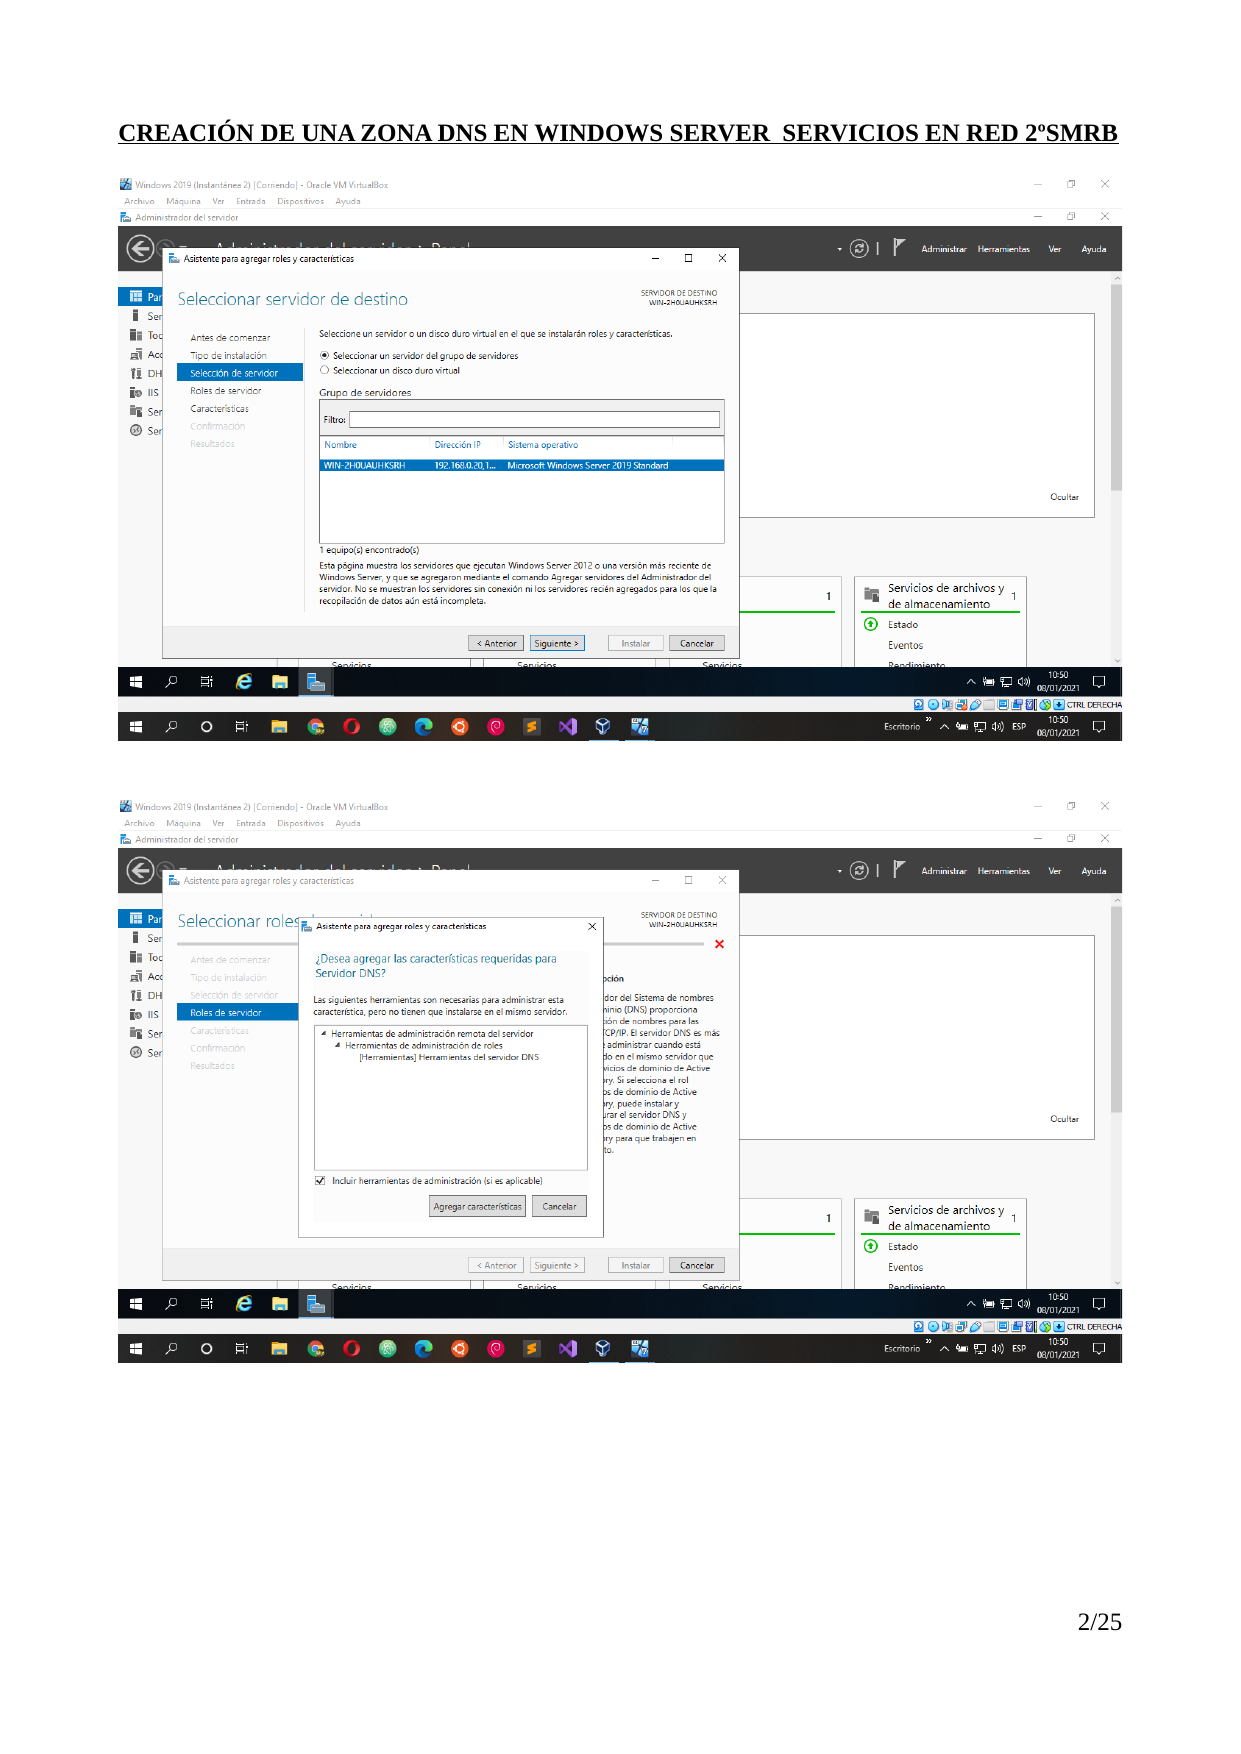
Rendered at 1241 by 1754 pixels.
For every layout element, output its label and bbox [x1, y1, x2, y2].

picture [118, 176, 1123, 741]
picture [118, 798, 1123, 1363]
